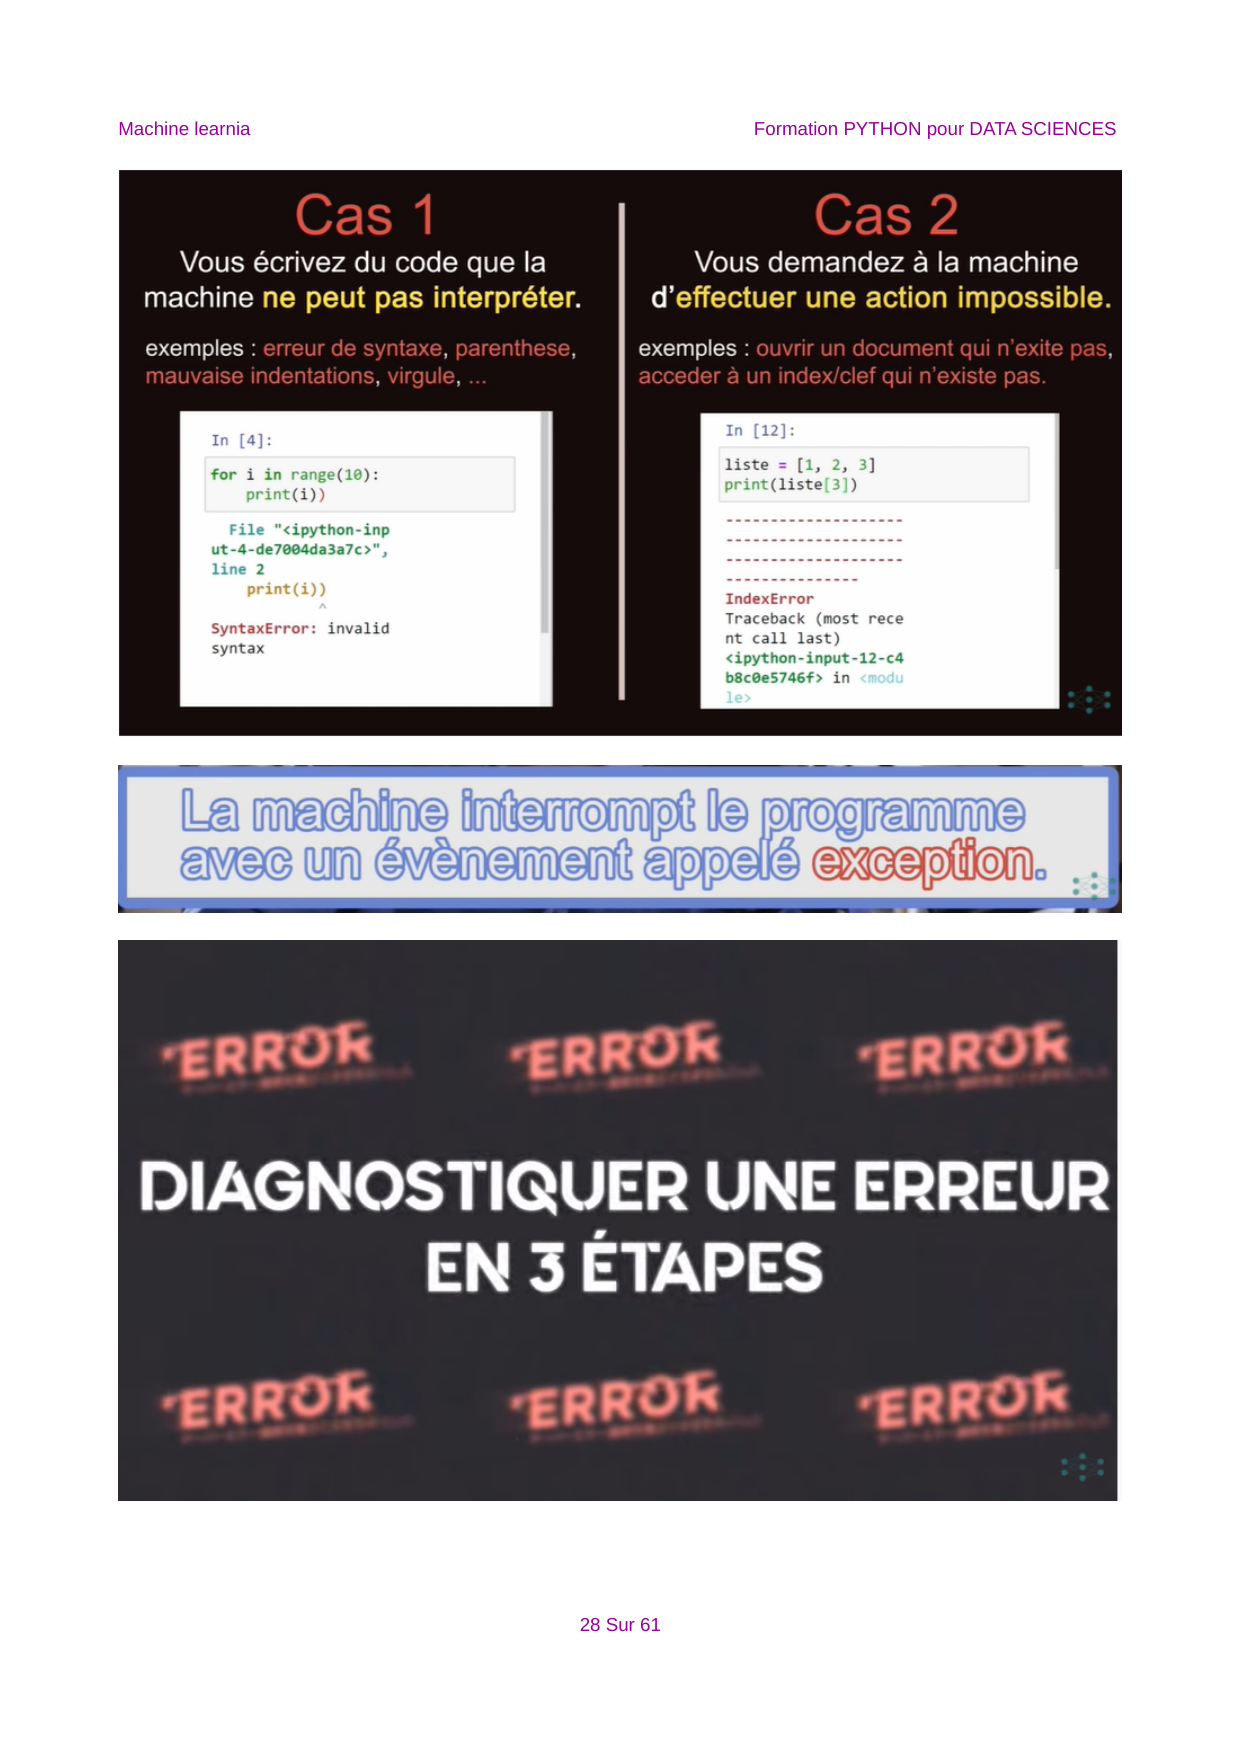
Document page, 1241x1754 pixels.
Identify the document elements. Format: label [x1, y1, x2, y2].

picture [118, 765, 1122, 913]
picture [118, 940, 1122, 1501]
picture [118, 169, 1122, 737]
